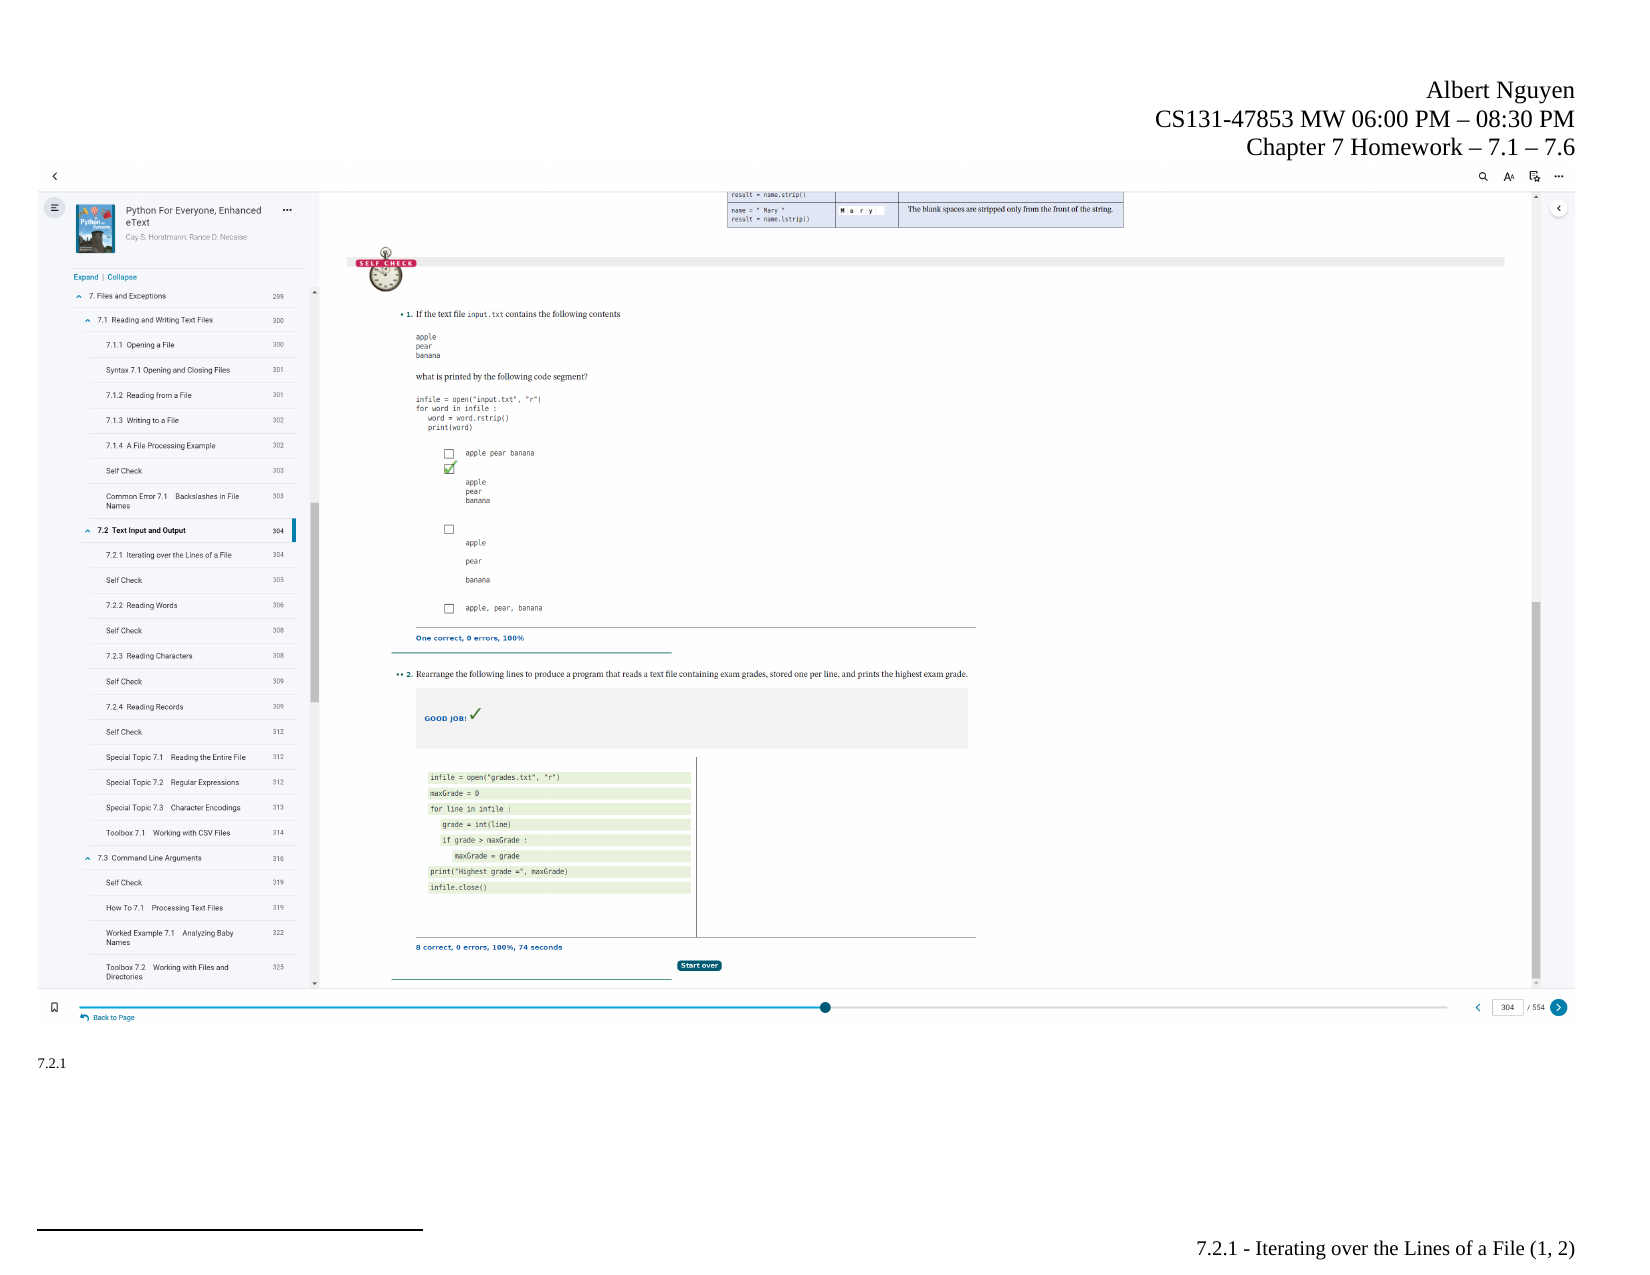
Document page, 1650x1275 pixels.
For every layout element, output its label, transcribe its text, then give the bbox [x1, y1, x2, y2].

picture [37, 161, 1575, 1026]
text - Iterating over the Lines of a File (1, 2) [37, 1236, 1575, 1260]
